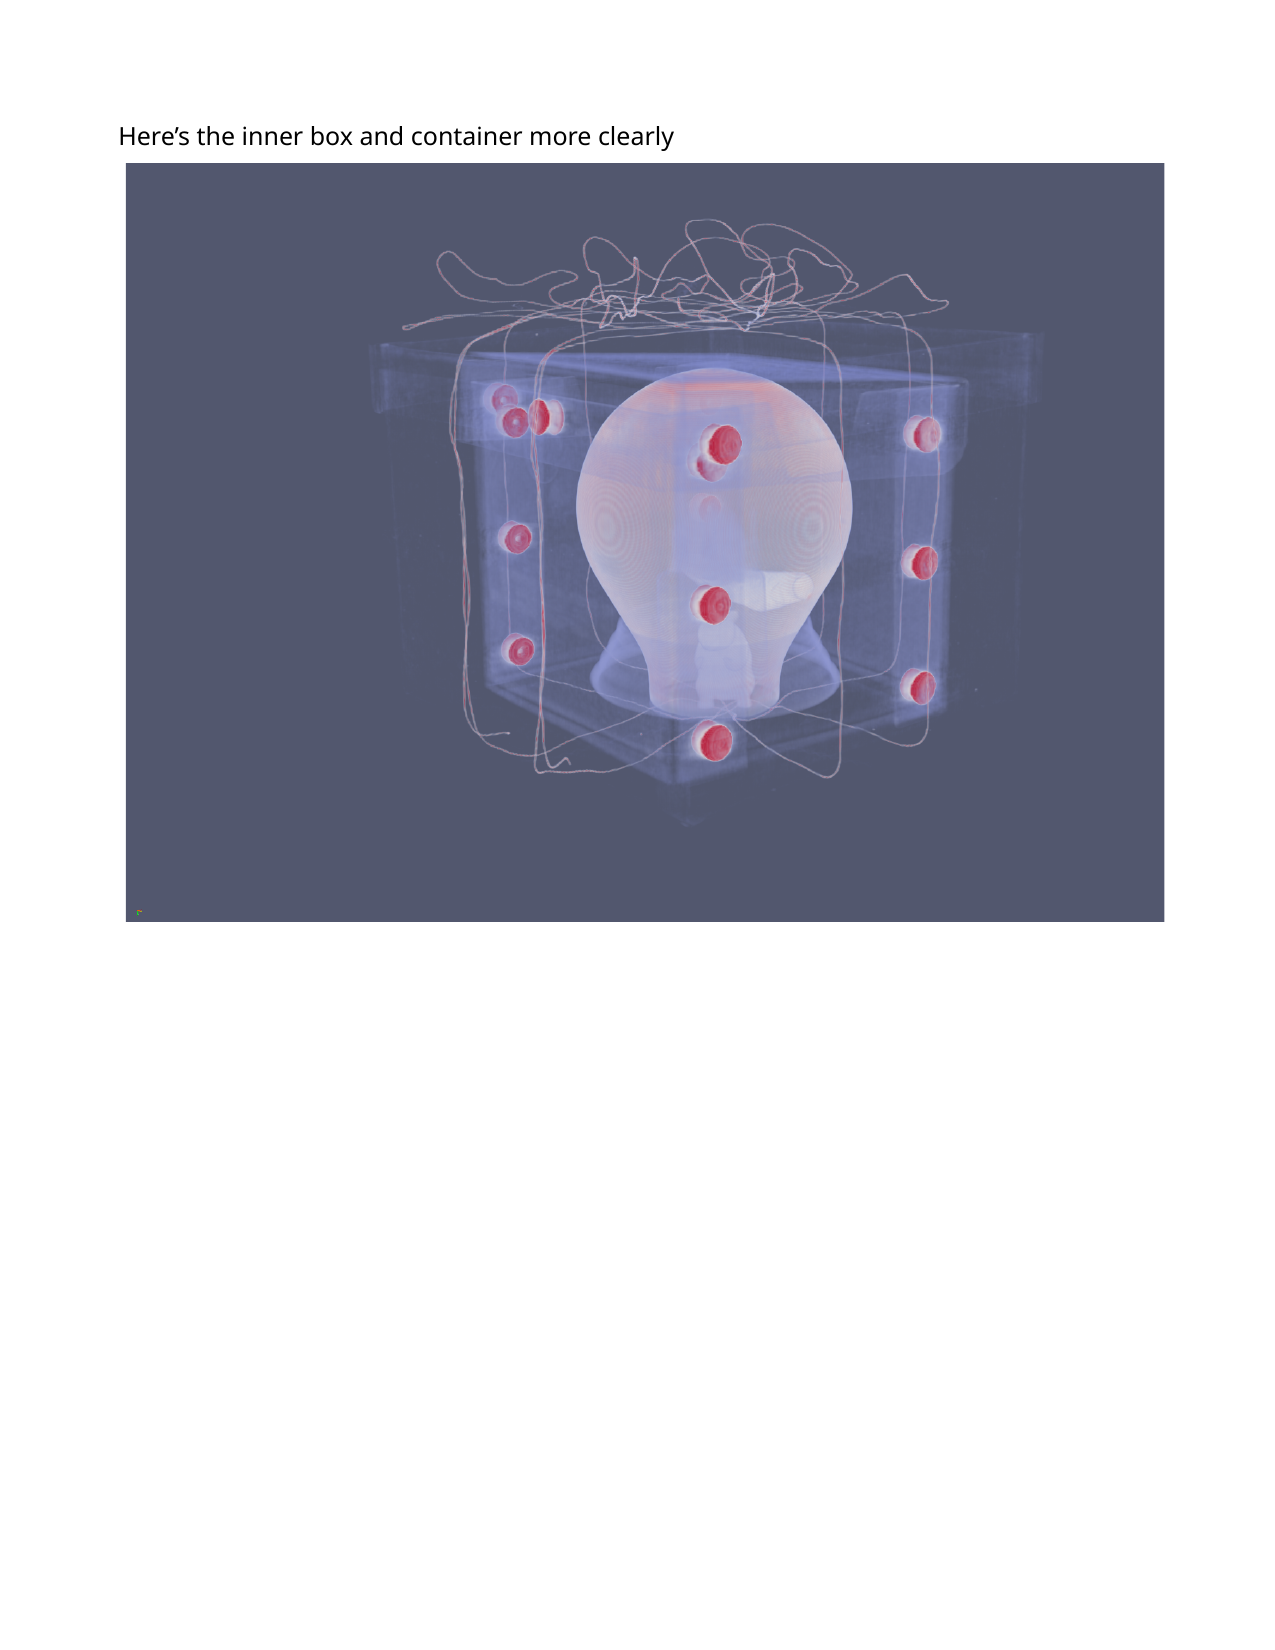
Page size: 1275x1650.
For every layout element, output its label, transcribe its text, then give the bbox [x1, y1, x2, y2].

picture [125, 163, 1165, 922]
text Here’s the inner box and container more clearly [118, 118, 1157, 152]
